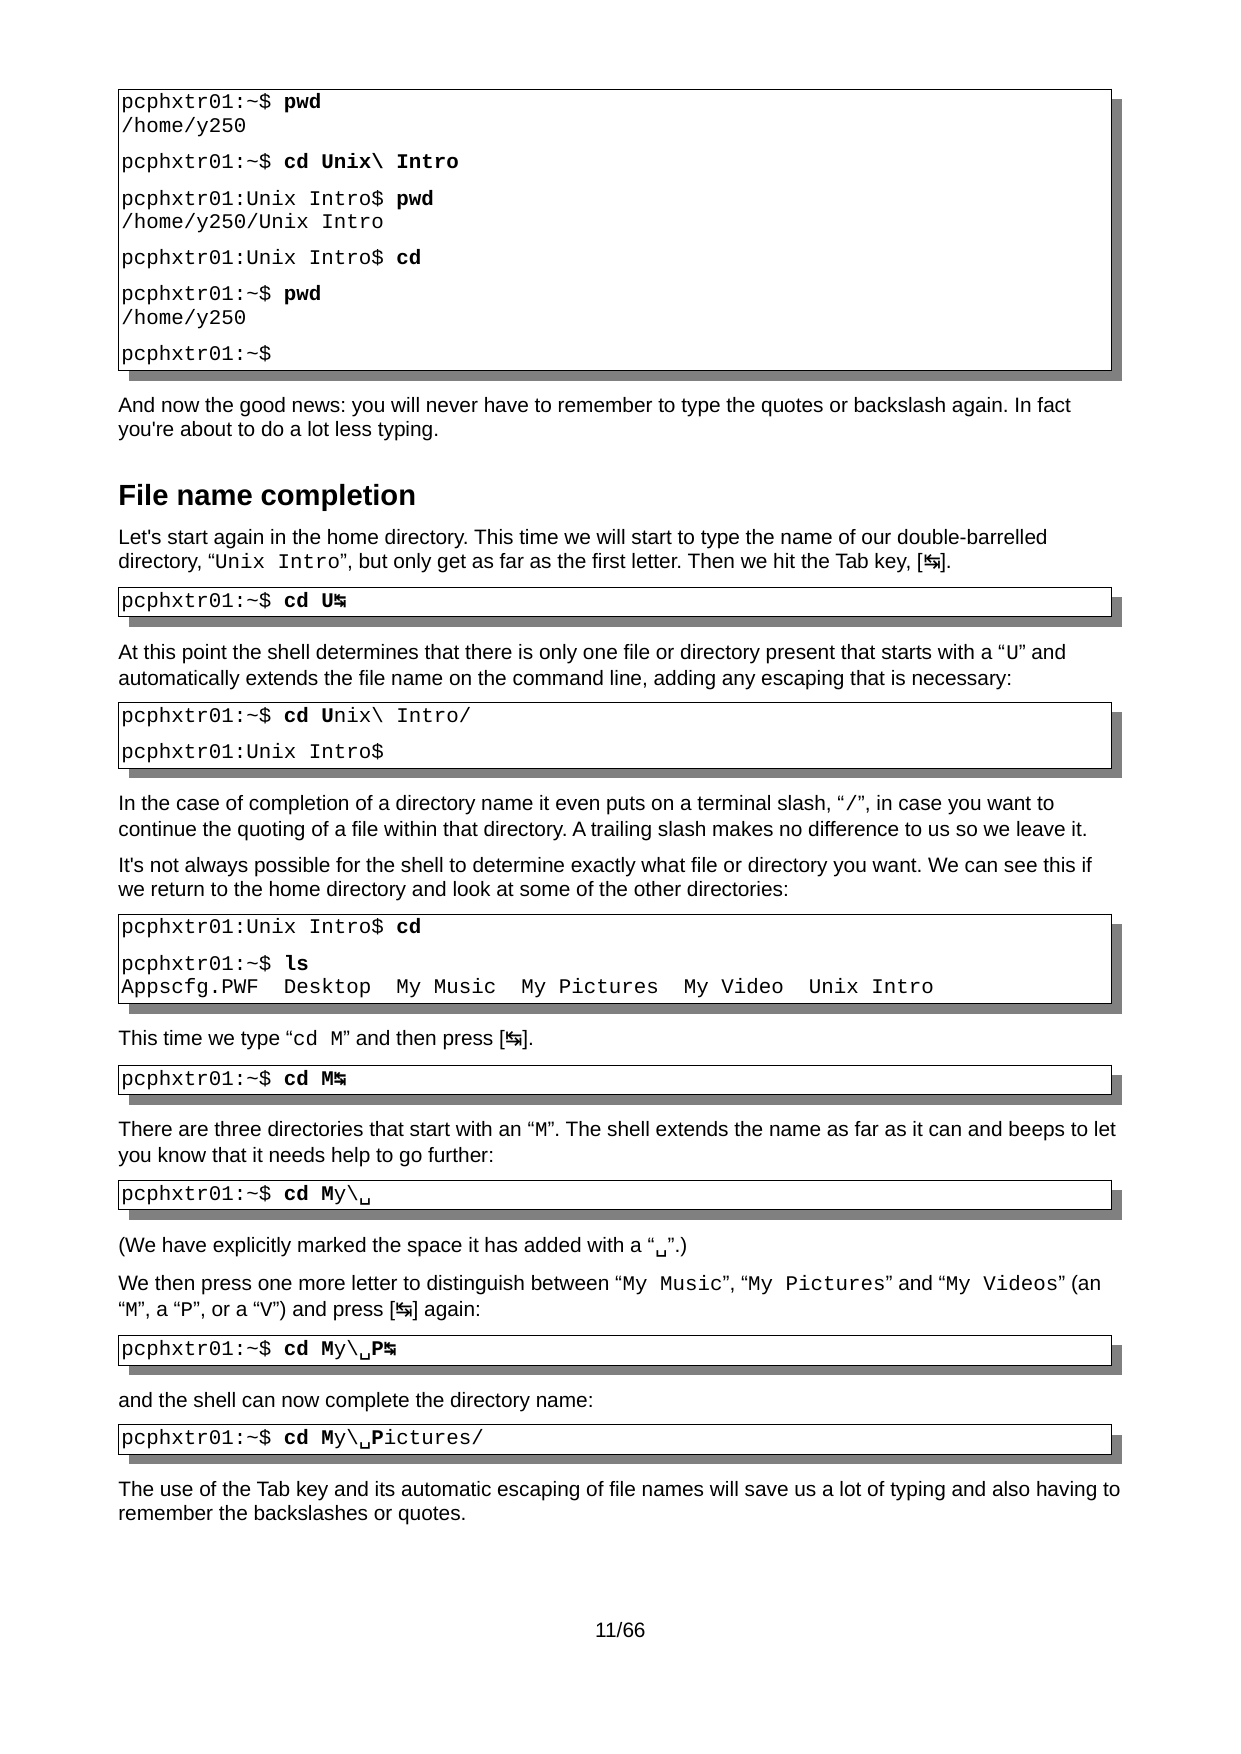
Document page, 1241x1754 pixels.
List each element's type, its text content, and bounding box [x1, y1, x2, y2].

subtitle File name completion [118, 478, 1122, 512]
text pcphxtr01:~$ cd M↹ [119, 1066, 1111, 1094]
text In the case of completion of a directory name it even puts on a terminal slash, “/”, in case you want to continue the quoting of a file within that directory. A trailing slash makes no difference to us so we leave it. [118, 791, 1122, 841]
text pcphxtr01:Unix Intro$ pwd /home/y250/Unix Intro [119, 184, 1111, 235]
text The use of the Tab key and its automatic escaping of file names will save us a lot of typing and also having to remember the backslashes or quotes. [118, 1477, 1122, 1525]
text pcphxtr01:~$ cd My\␣P↹ [119, 1336, 1111, 1364]
text (We have explicitly marked the space it has added with a “␣”.) [118, 1232, 1122, 1258]
text And now the good news: you will never have to remember to type the quotes or backslash again. In fact you're about to do a lot less typing. [118, 393, 1122, 441]
text pcphxtr01:Unix Intro$ [119, 738, 1111, 768]
text pcphxtr01:~$ ls Appscfg.PWF Desktop My Music My Pictures My Video Unix Intro [119, 950, 1111, 1003]
text pcphxtr01:~$ cd Unix\ Intro/ [119, 703, 1111, 728]
text It's not always possible for the shell to determine exactly what file or directory you want. We can see this if we return to the home directory and look at some of the other directories: [118, 853, 1122, 901]
text pcphxtr01:Unix Intro$ cd [119, 915, 1111, 940]
text and the shell can now complete the directory name: [118, 1388, 1122, 1412]
text pcphxtr01:Unix Intro$ cd [119, 244, 1111, 271]
text pcphxtr01:~$ cd Unix\ Intro [119, 148, 1111, 175]
text This time we type “cd M” and then press [↹]. [118, 1026, 1122, 1052]
text pcphxtr01:~$ cd My\␣ [119, 1181, 1111, 1209]
text pcphxtr01:~$ cd U↹ [119, 588, 1111, 616]
text pcphxtr01:~$ pwd /home/y250 [119, 280, 1111, 331]
text pcphxtr01:~$ [119, 340, 1111, 370]
text pcphxtr01:~$ cd My\␣Pictures/ [119, 1425, 1111, 1454]
text We then press one more letter to distinguish between “My Music”, “My Pictures” and “My Videos” (an “M”, a “P”, or a “V”) and press [↹] again: [118, 1271, 1122, 1322]
text Let's start again in the home directory. This time we will start to type the name of our double-barrelled directory, “Unix Intro”, but only get as far as the first letter. Then we hit the Tab key, [↹]. [118, 524, 1122, 574]
text pcphxtr01:~$ pwd /home/y250 [119, 90, 1111, 139]
text There are three directories that start with an “M”. The shell extends the name as far as it can and beeps to let you know that it needs help to go further: [118, 1117, 1122, 1167]
text At this point the shell determines that there is only one file or directory present that starts with a “U” and automatically extends the file name on the command line, adding any escaping that is necessary: [118, 639, 1122, 689]
